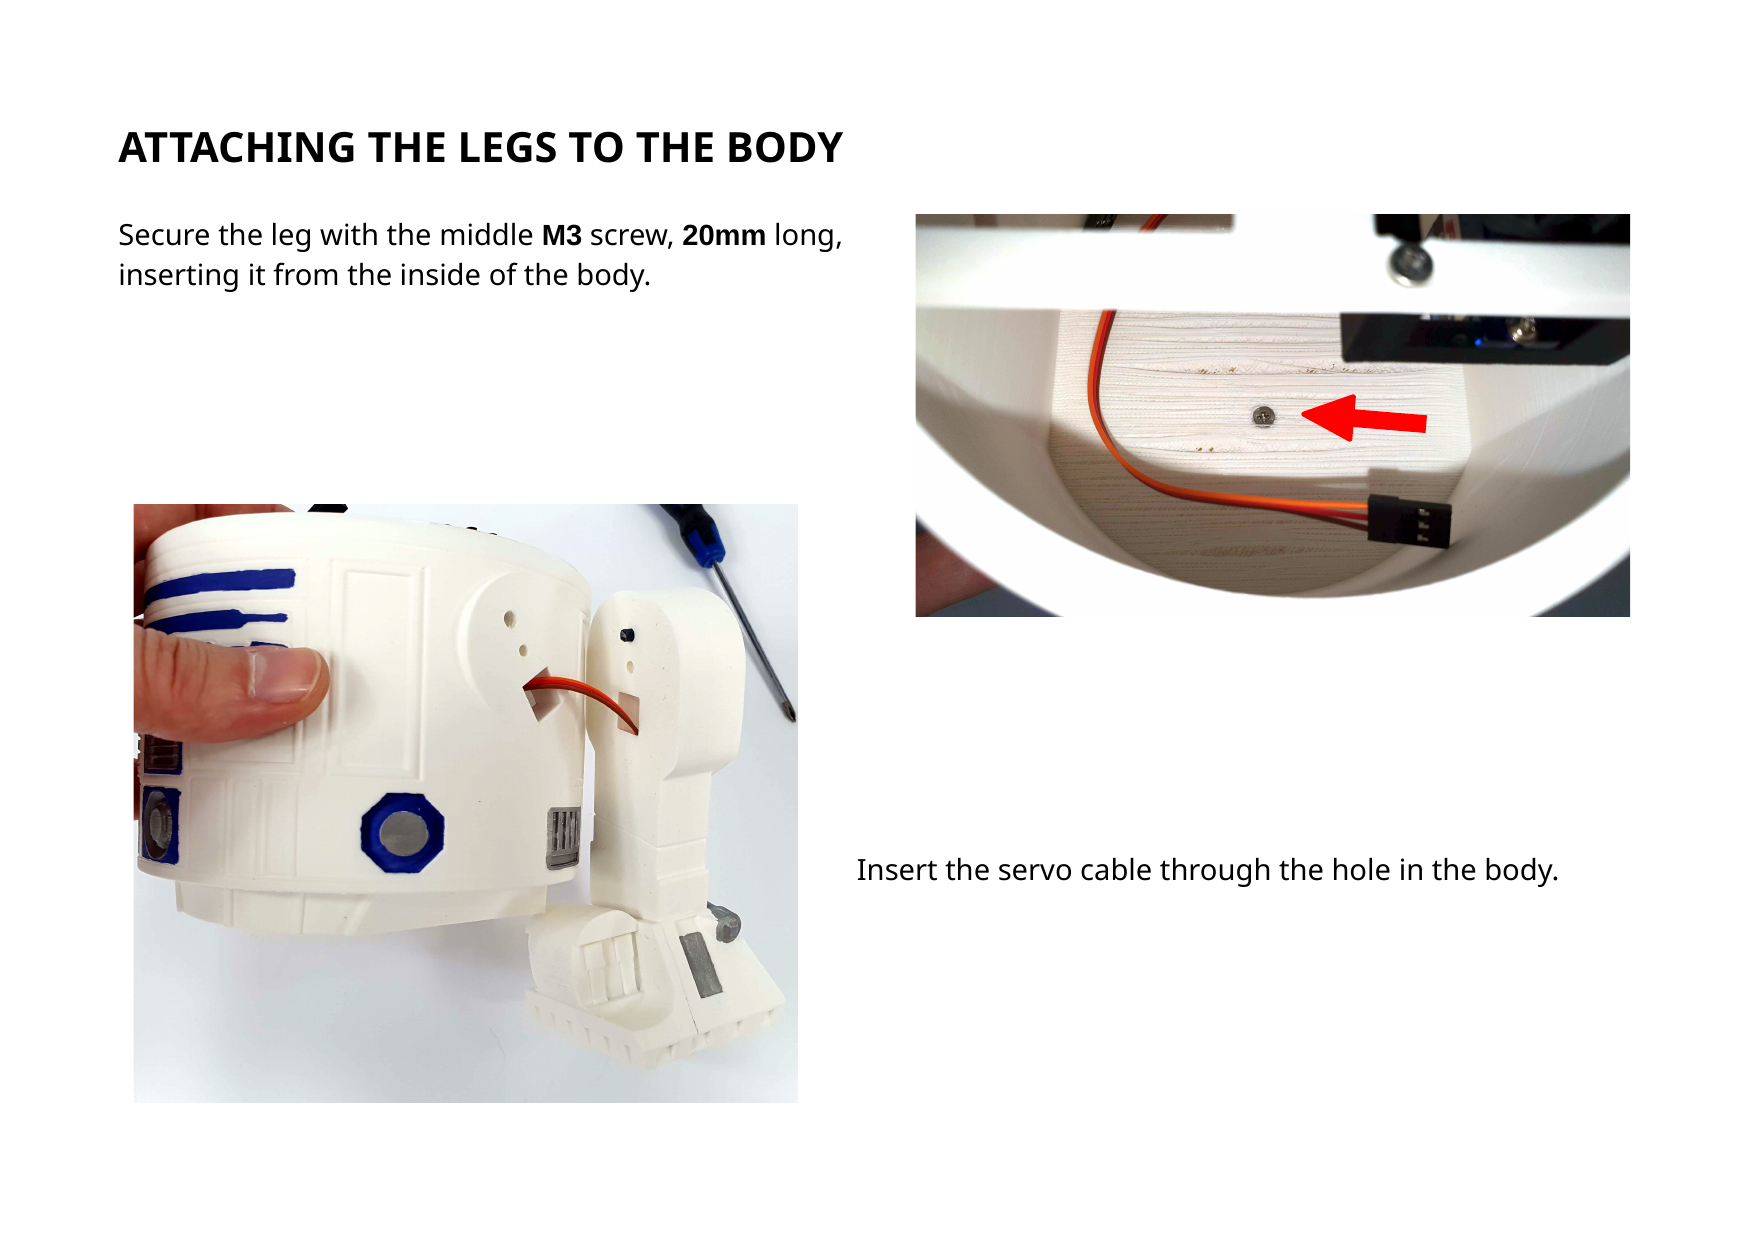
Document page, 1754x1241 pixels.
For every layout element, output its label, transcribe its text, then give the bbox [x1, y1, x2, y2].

picture [133, 504, 798, 1103]
text Secure the leg with the middle M3 screw, 20mm long, inserting it from the inside of the body. [118, 214, 915, 294]
picture [915, 214, 1630, 617]
text ATTACHING THE LEGS TO THE BODY [118, 118, 1636, 175]
text Insert the servo cable through the hole in the body. [798, 849, 1636, 889]
